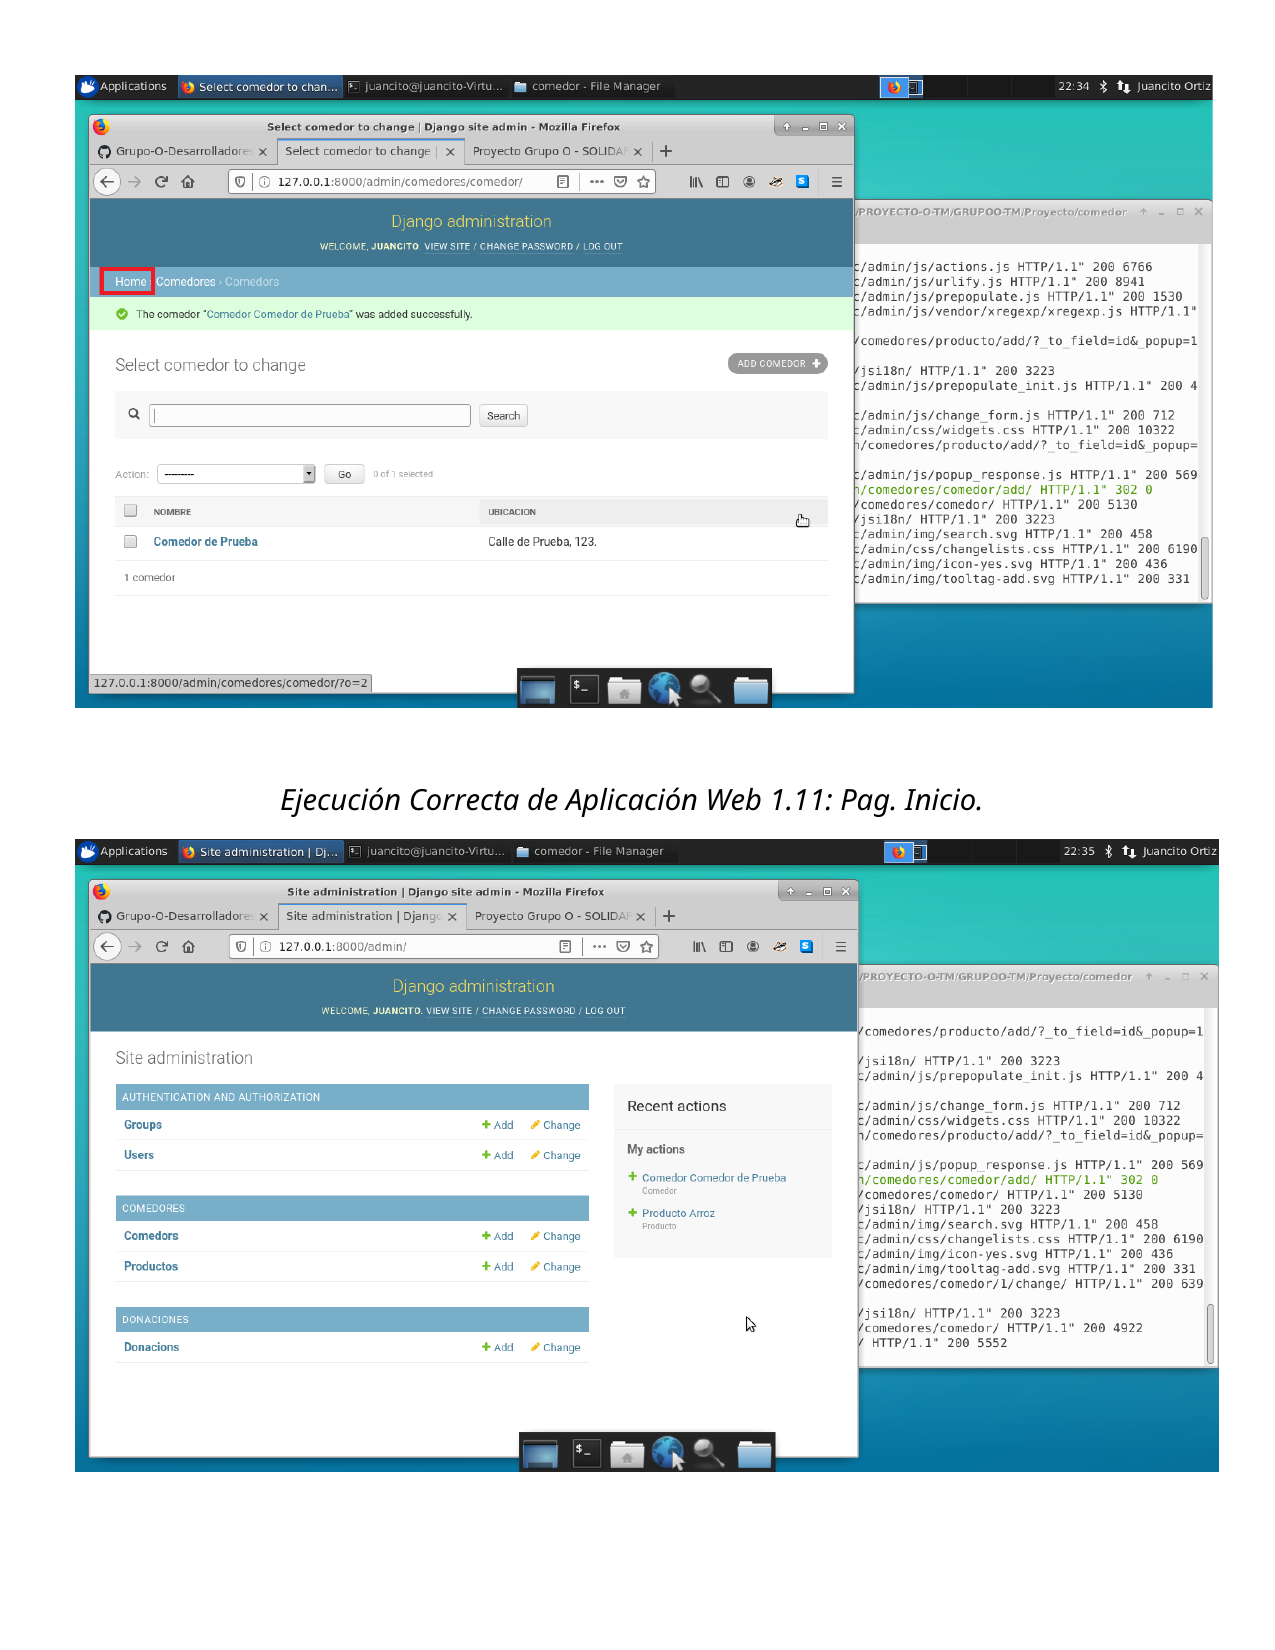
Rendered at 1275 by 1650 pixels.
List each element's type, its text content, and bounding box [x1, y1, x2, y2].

list Ejecución Correcta de Aplicación Web 1.11: Pag. Inicio. [75, 780, 1200, 819]
